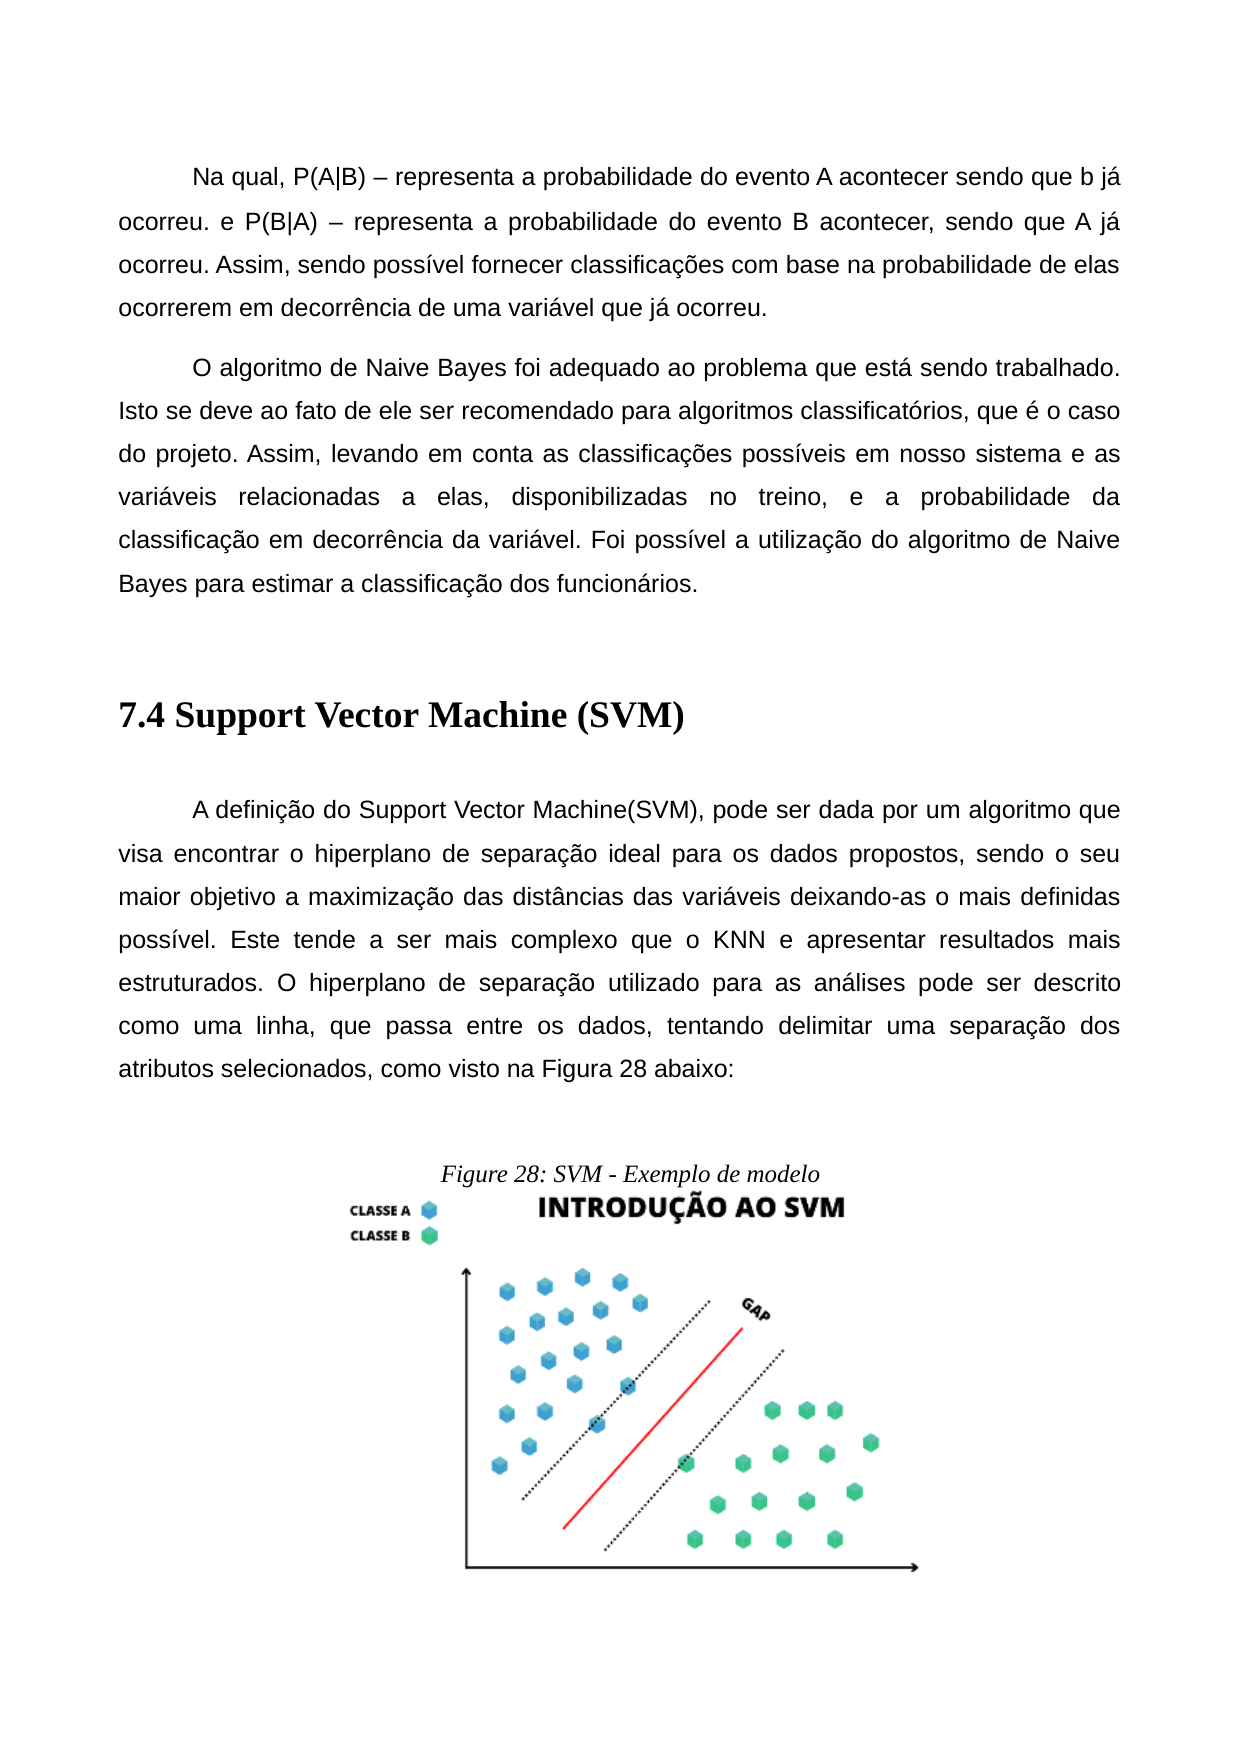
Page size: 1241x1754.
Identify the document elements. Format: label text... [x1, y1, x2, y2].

picture [338, 1188, 925, 1576]
text Fonte: Autoria Própria [338, 1147, 924, 1159]
text Figure 28: SVM - Exemplo de modelo [338, 1159, 924, 1188]
text Na qual, P(A|B) – representa a probabilidade do evento A acontecer sendo que b já ocorreu. e P(B|A) – representa a probabilidade do evento B acontecer, sendo que A já ocorreu. Assim, sendo possível fornecer classificações com base na probabilidade de elas ocorrerem em decorrência de uma variável que já ocorreu. [118, 161, 1122, 322]
text O algoritmo de Naive Bayes foi adequado ao problema que está sendo trabalhado. Isto se deve ao fato de ele ser recomendado para algoritmos classificatórios, que é o caso do projeto. Assim, levando em conta as classificações possíveis em nosso sistema e as variáveis relacionadas a elas, disponibilizadas no treino, e a probabilidade da classificação em decorrência da variável. Foi possível a utilização do algoritmo de Naive Bayes para estimar a classificação dos funcionários. [118, 353, 1122, 597]
text A definição do Support Vector Machine(SVM), pode ser dada por um algoritmo que visa encontrar o hiperplano de separação ideal para os dados propostos, sendo o seu maior objetivo a maximização das distâncias das variáveis deixando-as o mais definidas possível. Este tende a ser mais complexo que o KNN e apresentar resultados mais estruturados. O hiperplano de separação utilizado para as análises pode ser descrito como uma linha, que passa entre os dados, tentando delimitar uma separação dos atributos selecionados, como visto na Figura 28 abaixo: [118, 796, 1122, 1083]
subtitle 7.4 Support Vector Machine (SVM) [118, 649, 1122, 735]
